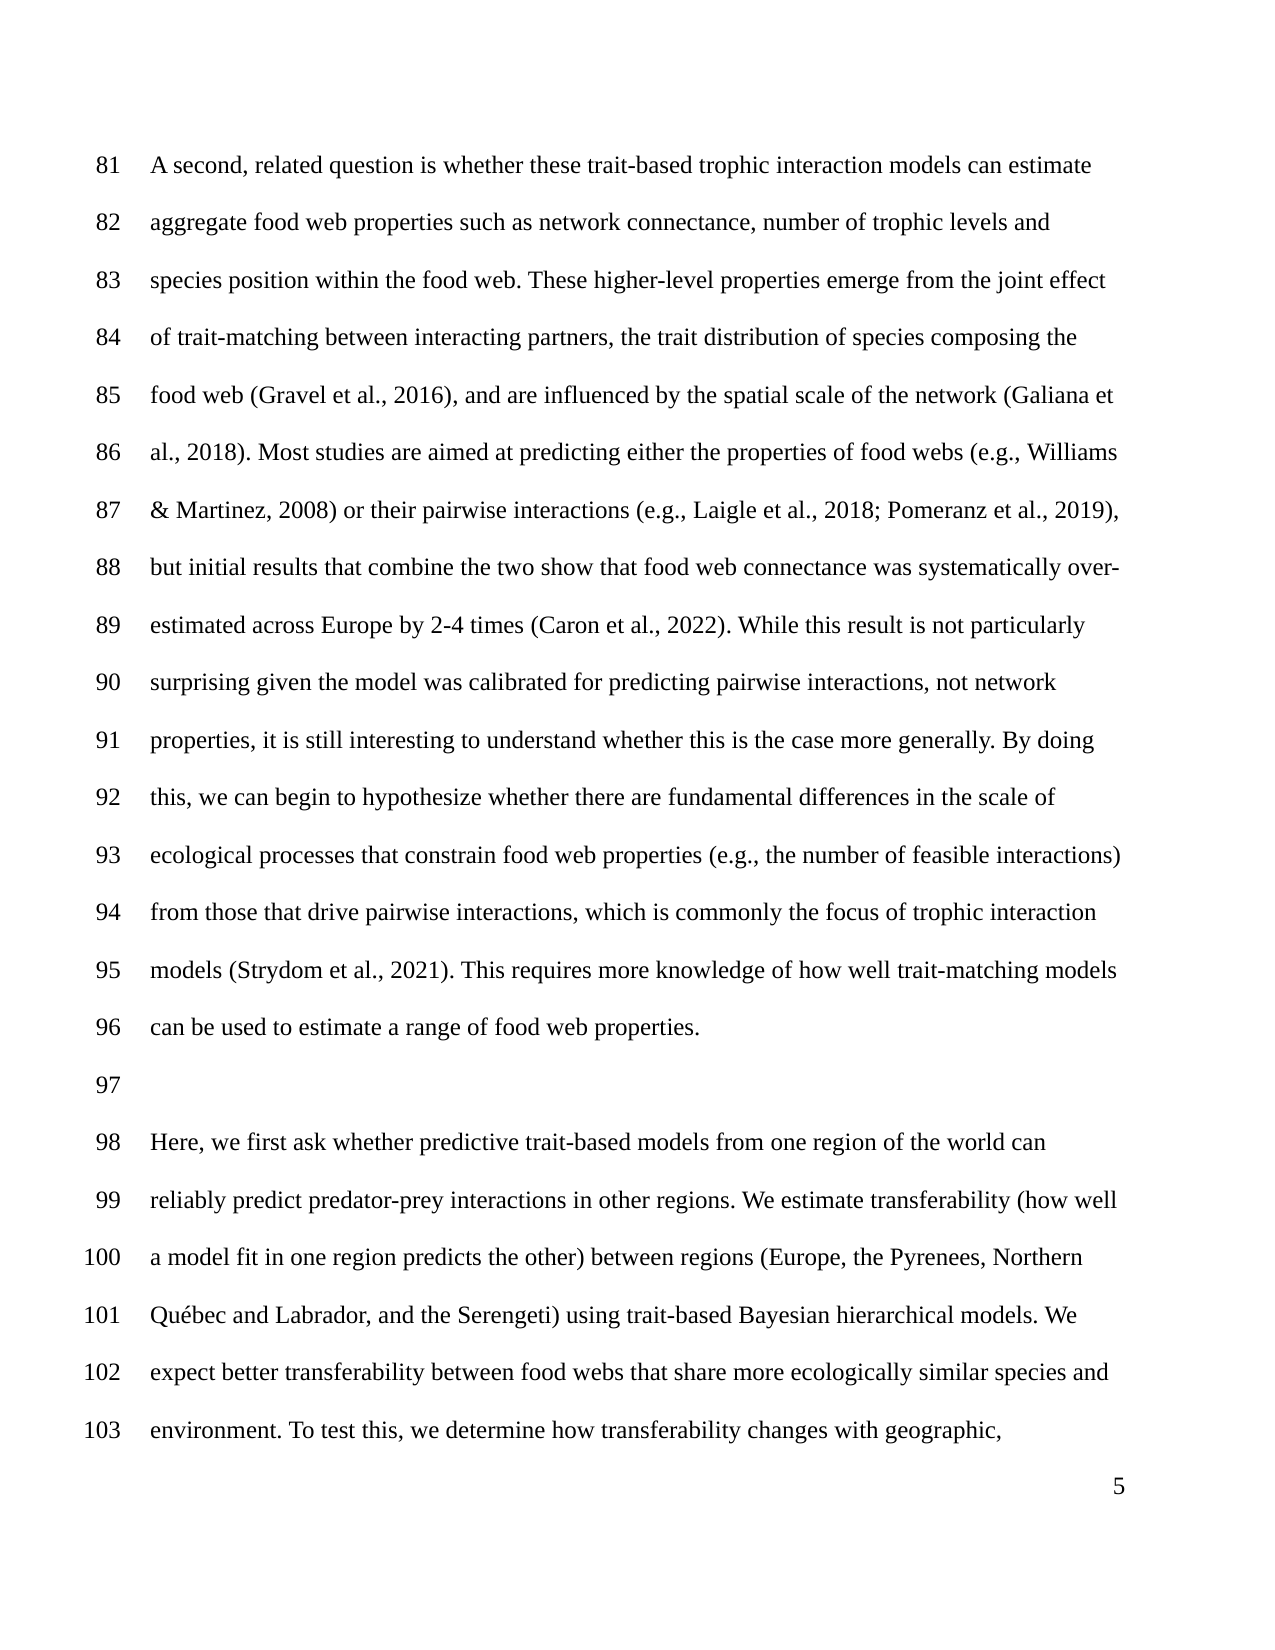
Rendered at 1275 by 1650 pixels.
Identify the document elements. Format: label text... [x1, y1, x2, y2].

text Here, we first ask whether predictive trait-based models from one region of the world can reliably predict predator-prey interactions in other regions. We estimate transferability (how well a model fit in one region predicts the other) between regions (Europe, the Pyrenees, Northern Québec and Labrador, and the Serengeti) using trait-based Bayesian hierarchical models. We expect better transferability between food webs that share more ecologically similar species and environment. To test this, we determine how transferability changes with geographic, [150, 1127, 1125, 1444]
text A second, related question is whether these trait-based trophic interaction models can estimate aggregate food web properties such as network connectance, number of trophic levels and species position within the food web. These higher-level properties emerge from the joint effect of trait-matching between interacting partners, the trait distribution of species composing the food web (Gravel et al., 2016), and are influenced by the spatial scale of the network (Galiana et al., 2018). Most studies are aimed at predicting either the properties of food webs (e.g., Williams & Martinez, 2008) or their pairwise interactions (e.g., Laigle et al., 2018; Pomeranz et al., 2019), but initial results that combine the two show that food web connectance was systematically over-estimated across Europe by 2-4 times (Caron et al., 2022). While this result is not particularly surprising given the model was calibrated for predicting pairwise interactions, not network properties, it is still interesting to understand whether this is the case more generally. By doing this, we can begin to hypothesize whether there are fundamental differences in the scale of ecological processes that constrain food web properties (e.g., the number of feasible interactions) from those that drive pairwise interactions, which is commonly the focus of trophic interaction models (Strydom et al., 2021). This requires more knowledge of how well trait-matching models can be used to estimate a range of food web properties. [150, 150, 1125, 1041]
